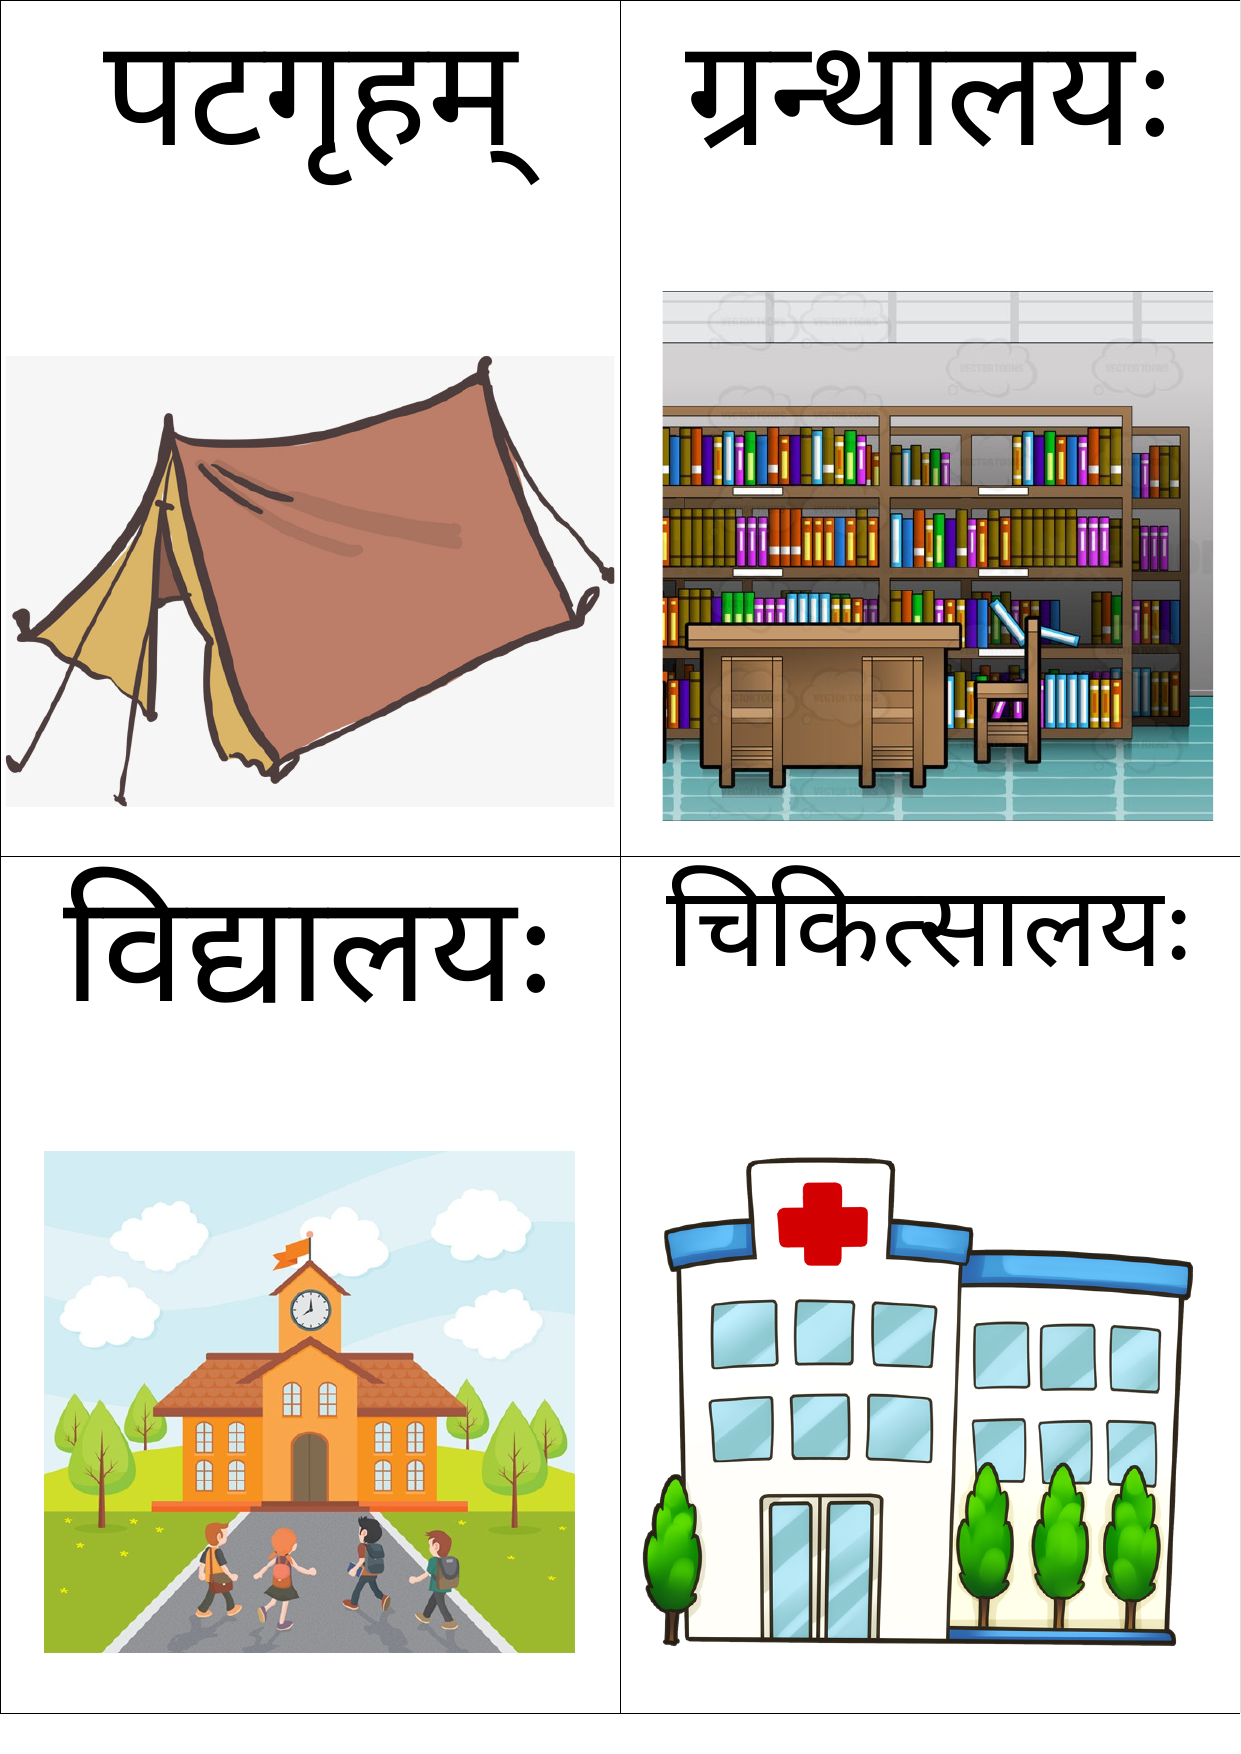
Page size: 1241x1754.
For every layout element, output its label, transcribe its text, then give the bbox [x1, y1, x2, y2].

table_cell विद्यालयः [1, 857, 620, 1712]
picture [631, 1114, 1225, 1684]
picture [5, 356, 615, 807]
table_cell ग्रन्थालयः [621, 1, 1240, 856]
table_cell पटगृहम् [1, 1, 620, 856]
picture [44, 1151, 575, 1653]
table_cell चिकित्सालयः [621, 857, 1240, 1712]
picture [662, 291, 1214, 821]
